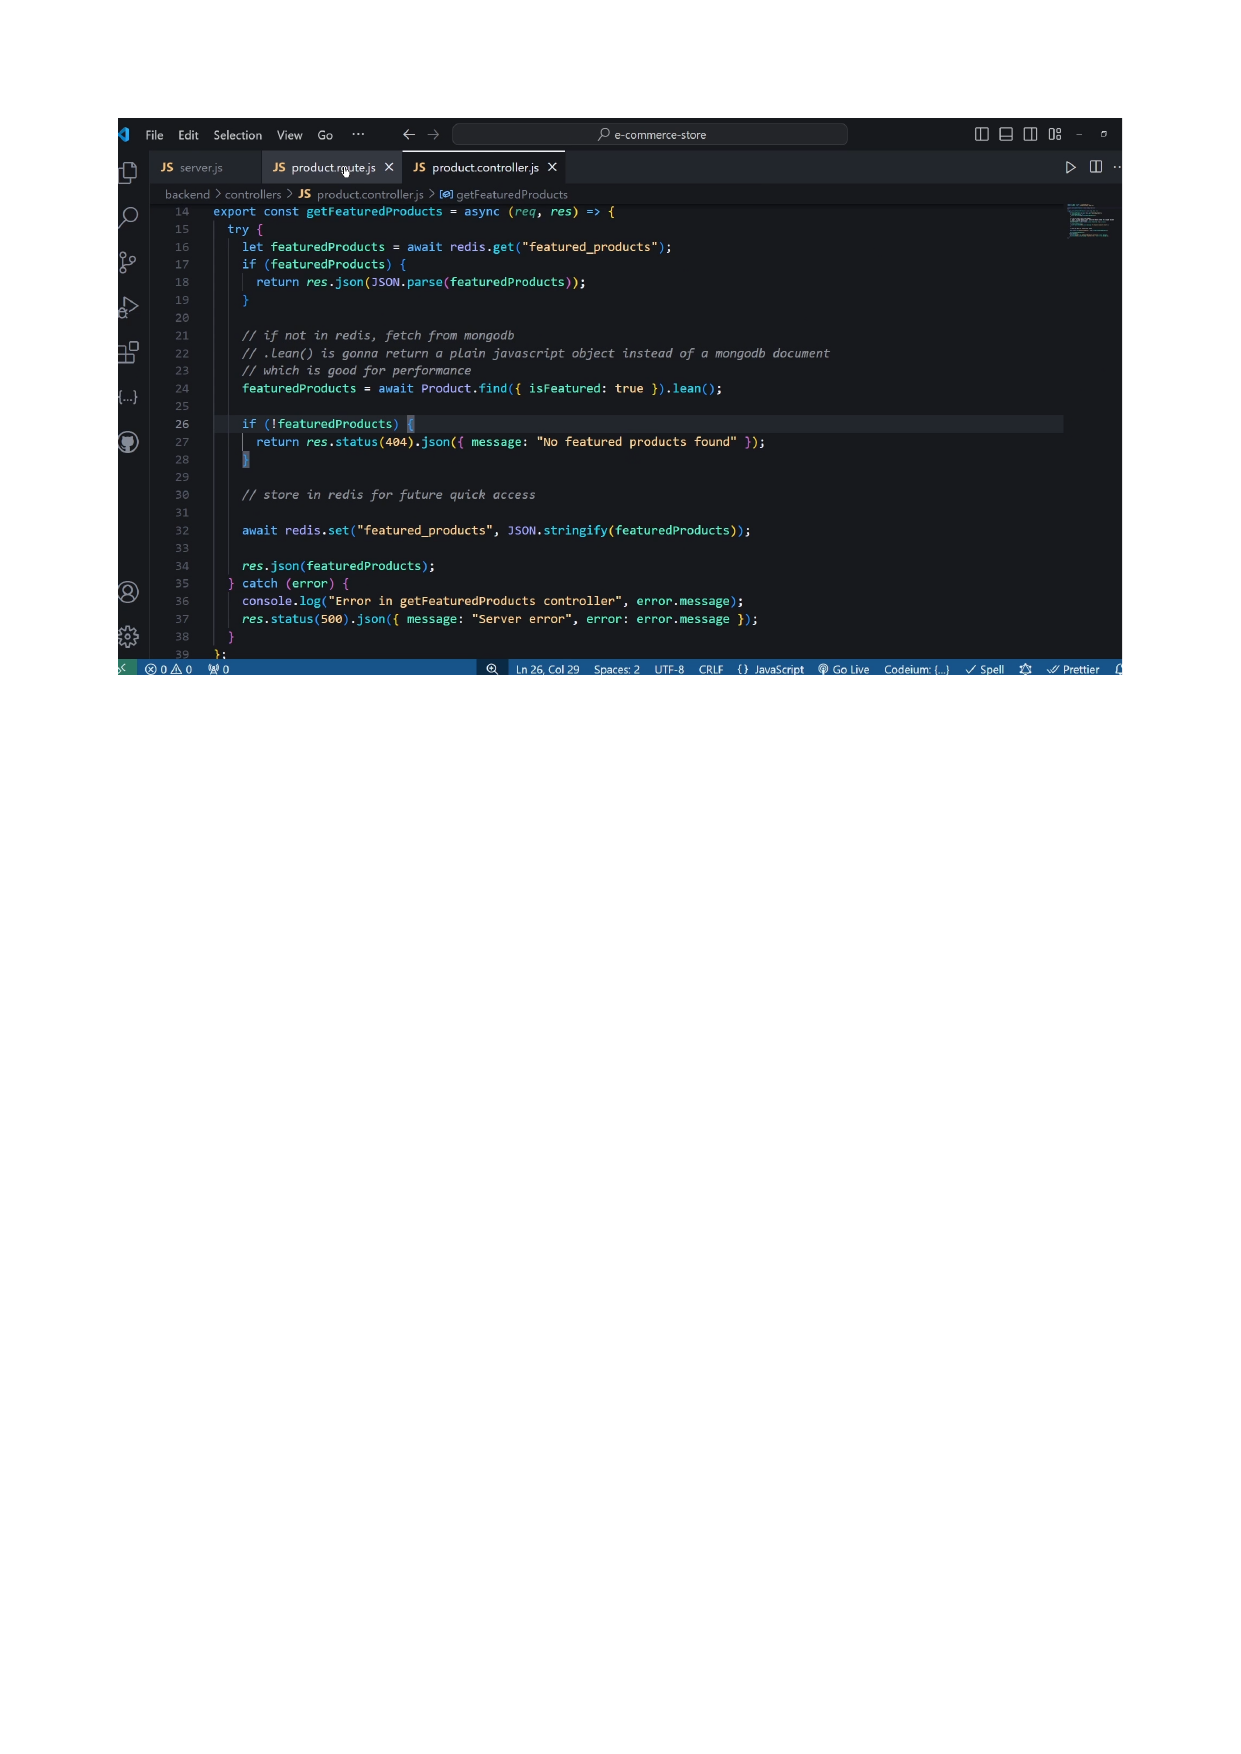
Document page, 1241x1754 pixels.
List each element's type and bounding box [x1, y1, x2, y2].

picture [118, 118, 1123, 675]
